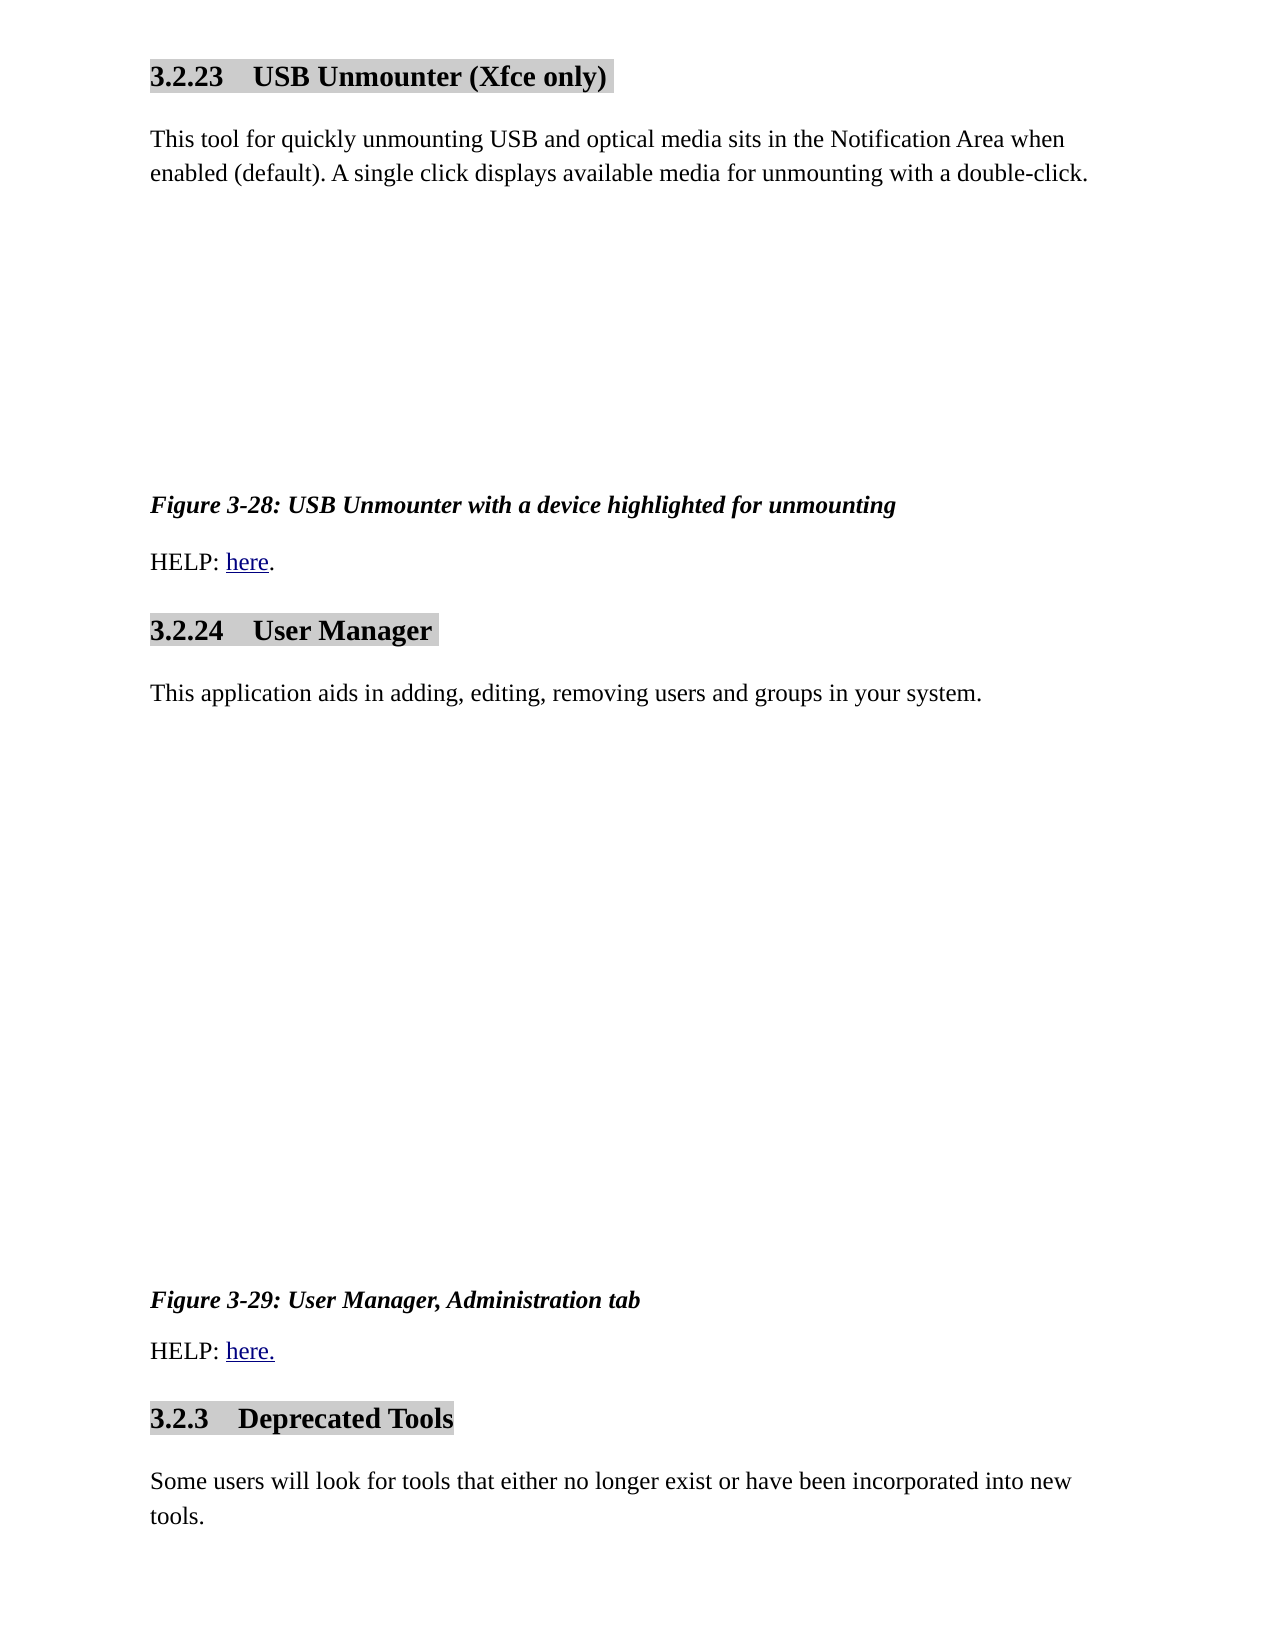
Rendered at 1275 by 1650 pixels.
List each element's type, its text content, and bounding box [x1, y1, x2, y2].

text This tool for quickly unmounting USB and optical media sits in the Notification Area when enabled (default). A single click displays available media for unmounting with a double-click. [150, 124, 1125, 187]
text This application aids in adding, editing, removing users and groups in your system. [150, 678, 1125, 706]
subtitle 3.2.23 USB Unmounter (Xfce only) [614, 59, 1125, 93]
text Some users will look for tools that either no longer exist or have been incorporated into new tools. [150, 1466, 1125, 1530]
subtitle 3.2.3 Deprecated Tools [454, 1401, 1125, 1435]
text HELP: here. [150, 1336, 1125, 1364]
text Figure 3-28: USB Unmounter with a device highlighted for unmounting [150, 490, 1125, 519]
subtitle 3.2.24 User Manager [439, 613, 1125, 646]
text Figure 3-29: User Manager, Administration tab [150, 1286, 1125, 1314]
text HELP: here. [150, 547, 1125, 576]
